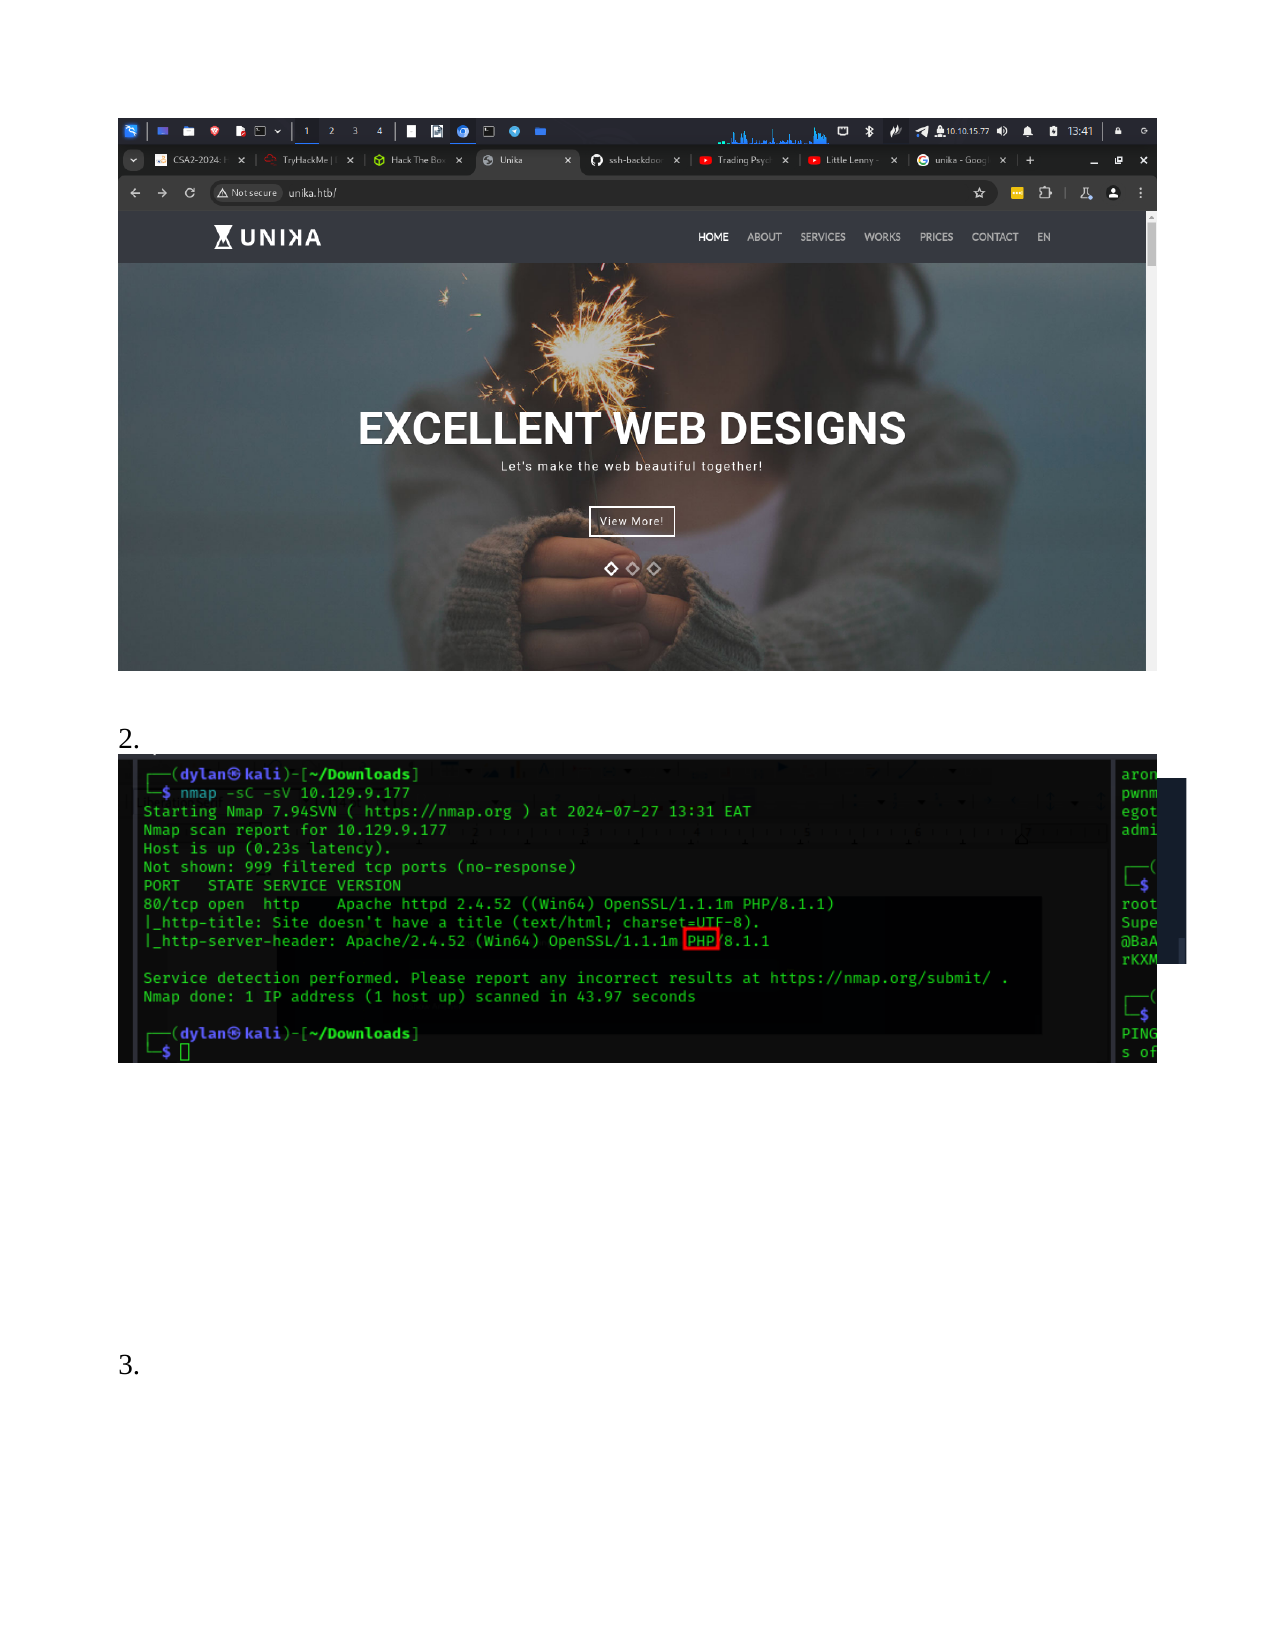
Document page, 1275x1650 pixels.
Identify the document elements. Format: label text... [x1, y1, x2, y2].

picture [118, 118, 1157, 671]
text 3. [118, 1347, 1157, 1381]
text 2. [118, 721, 1157, 754]
picture [118, 754, 1187, 1063]
